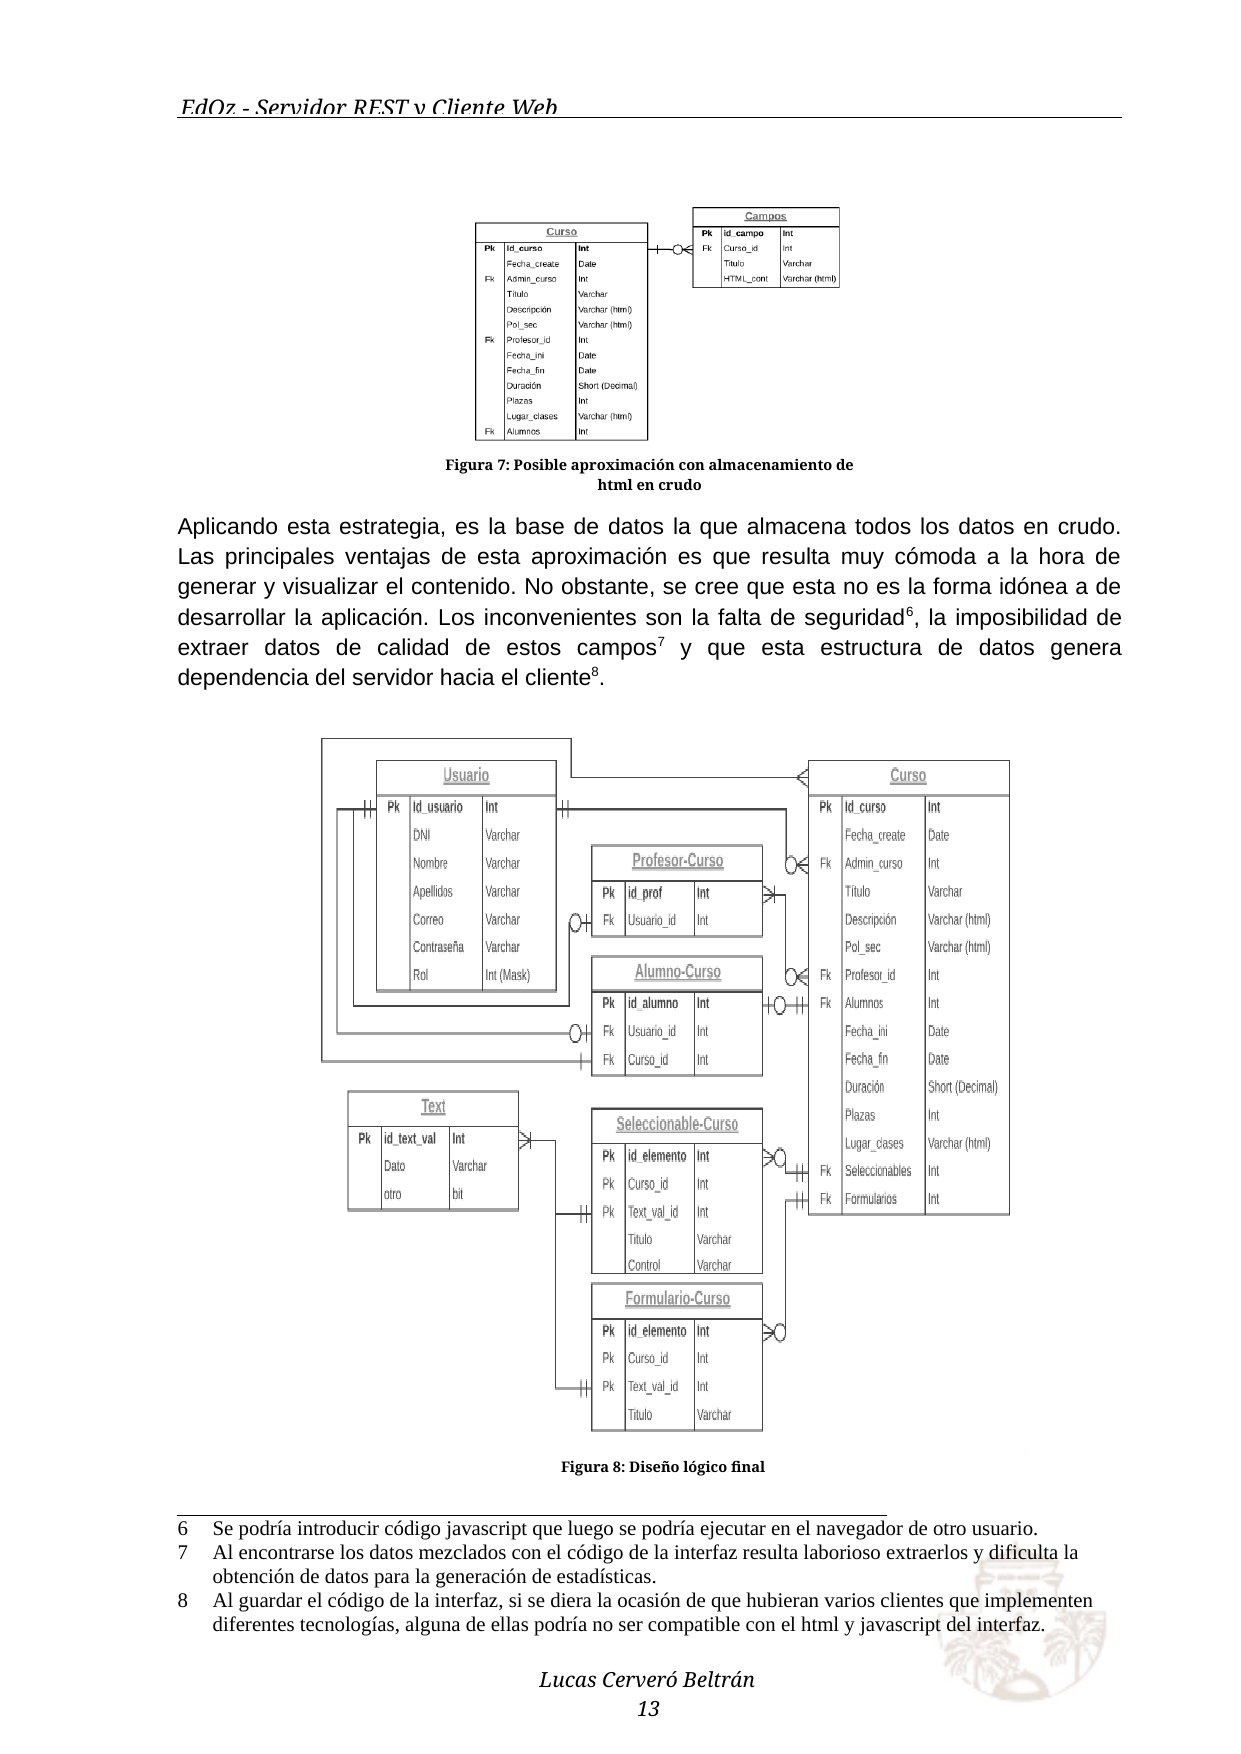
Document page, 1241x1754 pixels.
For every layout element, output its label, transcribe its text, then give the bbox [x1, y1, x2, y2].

text Figura 7: Posible aproximación con almacenamiento de html en crudo [441, 451, 858, 494]
text Al guardar el código de la interfaz, si se diera la ocasión de que hubieran varios clientes que implementen diferentes tecnologías, alguna de ellas podría no ser compatible con el html y javascript del interfaz. [177, 1588, 1122, 1636]
picture [440, 189, 859, 451]
text Al encontrarse los datos mezclados con el código de la interfaz resulta laborioso extraerlos y dificulta la obtención de datos para la generación de estadísticas. [177, 1540, 1122, 1588]
text Se podría introducir código javascript que luego se podría ejecutar en el navegador de otro usuario. [177, 1516, 1122, 1540]
text Aplicando esta estrategia, es la base de datos la que almacena todos los datos en crudo. Las principales ventajas de esta aproximación es que resulta muy cómoda a la hora de generar y visualizar el contenido. No obstante, se cree que esta no es la forma idónea a de desarrollar la aplicación. Los inconvenientes son la falta de seguridad, la imposibilidad de extraer datos de calidad de estos campos y que esta estructura de datos genera dependencia del servidor hacia el cliente. [177, 513, 1122, 690]
text Figura 8: Diseño lógico final [299, 1453, 1026, 1477]
